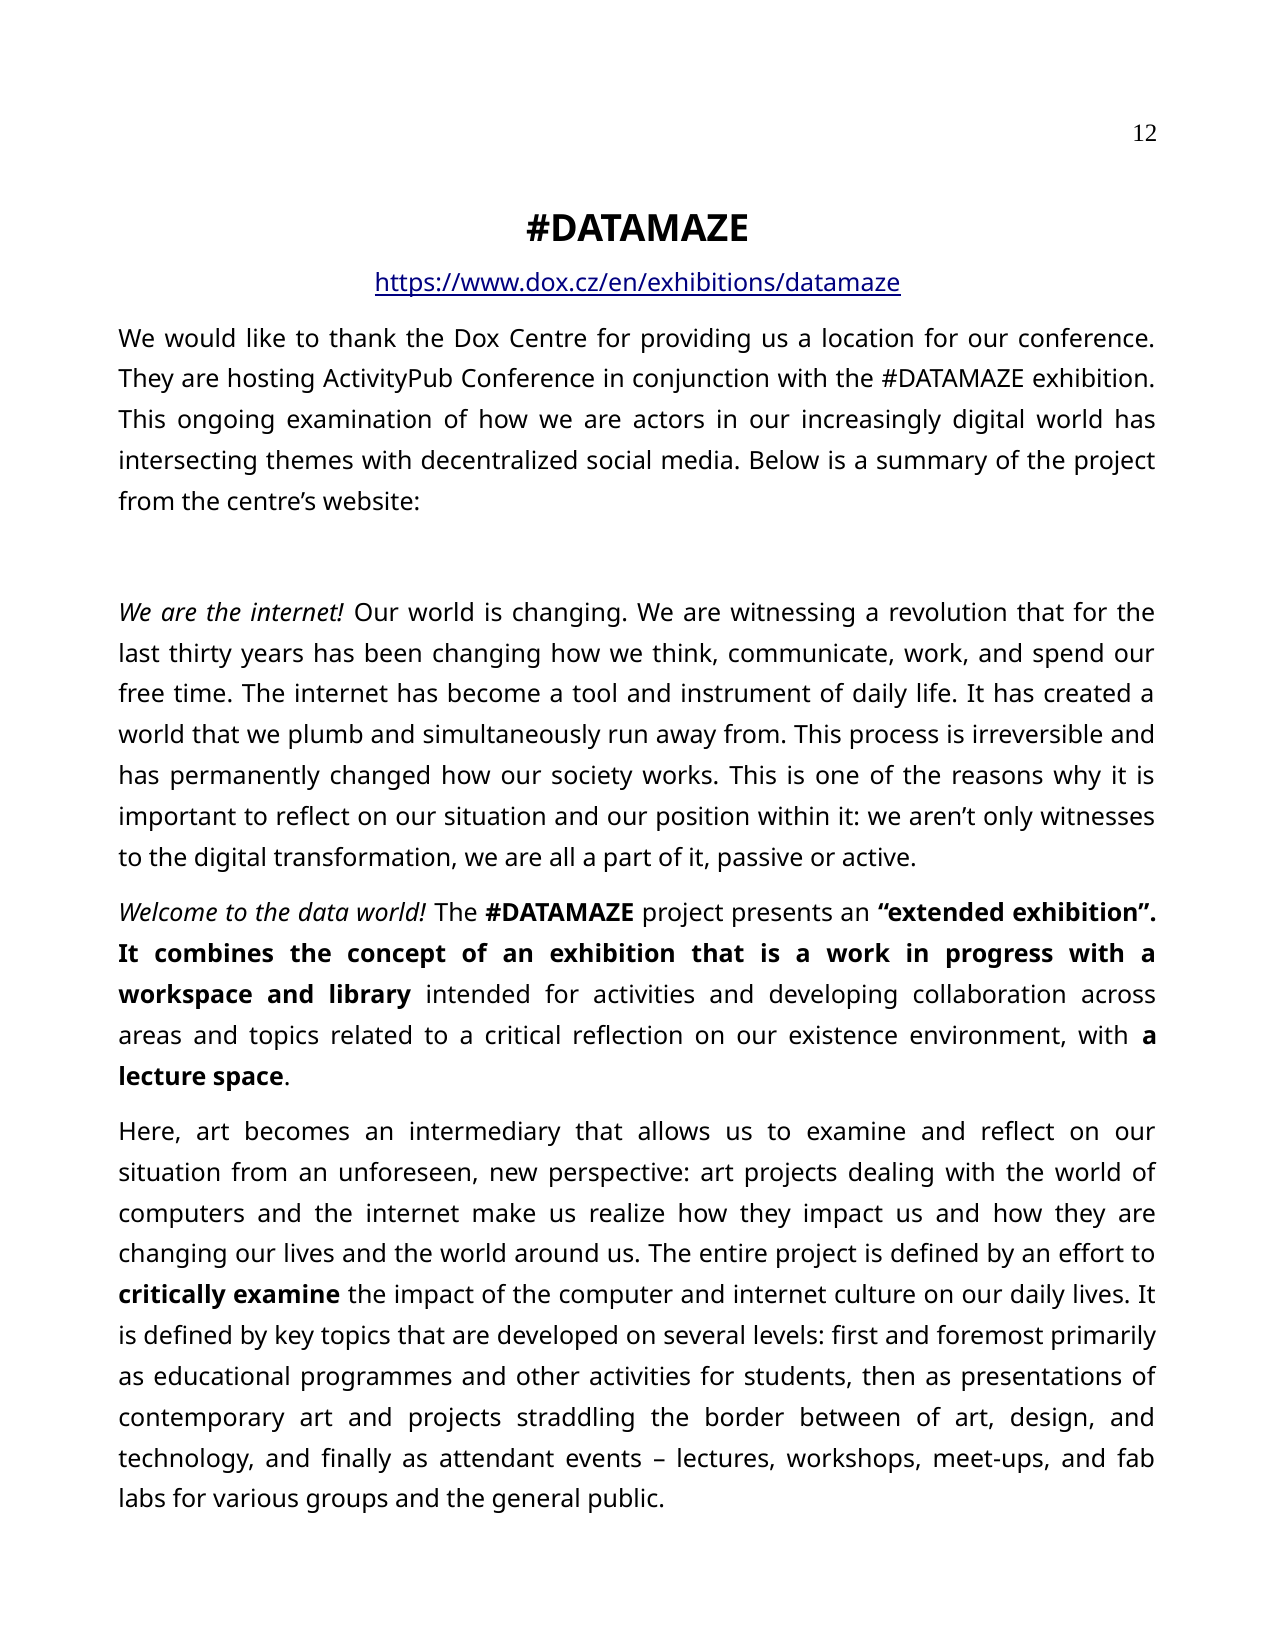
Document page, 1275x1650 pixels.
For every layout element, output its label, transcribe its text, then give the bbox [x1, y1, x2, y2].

subtitle #DATAMAZE [118, 201, 1157, 252]
text https://www.dox.cz/en/exhibitions/datamaze [118, 265, 1157, 299]
text We are the internet! Our world is changing. We are witnessing a revolution that for the last thirty years has been changing how we think, communicate, work, and spend our free time. The internet has become a tool and instrument of daily life. It has created a world that we plumb and simultaneously run away from. This process is irreversible and has permanently changed how our society works. This is one of the reasons why it is important to reflect on our situation and our position within it: we aren’t only witnesses to the digital transformation, we are all a part of it, passive or active. [118, 594, 1157, 873]
text Welcome to the data world! The #DATAMAZE project presents an “extended exhibition”. It combines the concept of an exhibition that is a work in progress with a workspace and library intended for activities and developing collaboration across areas and topics related to a critical reflection on our existence environment, with a lecture space. [118, 895, 1157, 1092]
text Here, art becomes an intermediary that allows us to examine and reflect on our situation from an unforeseen, new perspective: art projects dealing with the world of computers and the internet make us realize how they impact us and how they are changing our lives and the world around us. The entire project is defined by an effort to critically examine the impact of the computer and internet culture on our daily lives. It is defined by key topics that are developed on several levels: first and foremost primarily as educational programmes and other activities for students, then as presentations of contemporary art and projects straddling the border between of art, design, and technology, and finally as attendant events – lectures, workshops, meet-ups, and fab labs for various groups and the general public. [118, 1114, 1157, 1515]
text We would like to thank the Dox Centre for providing us a location for our conference. They are hosting ActivityPub Conference in conjunction with the #DATAMAZE exhibition. This ongoing examination of how we are actors in our increasingly digital world has intersecting themes with decentralized social media. Below is a summary of the project from the centre’s website: [118, 320, 1157, 518]
